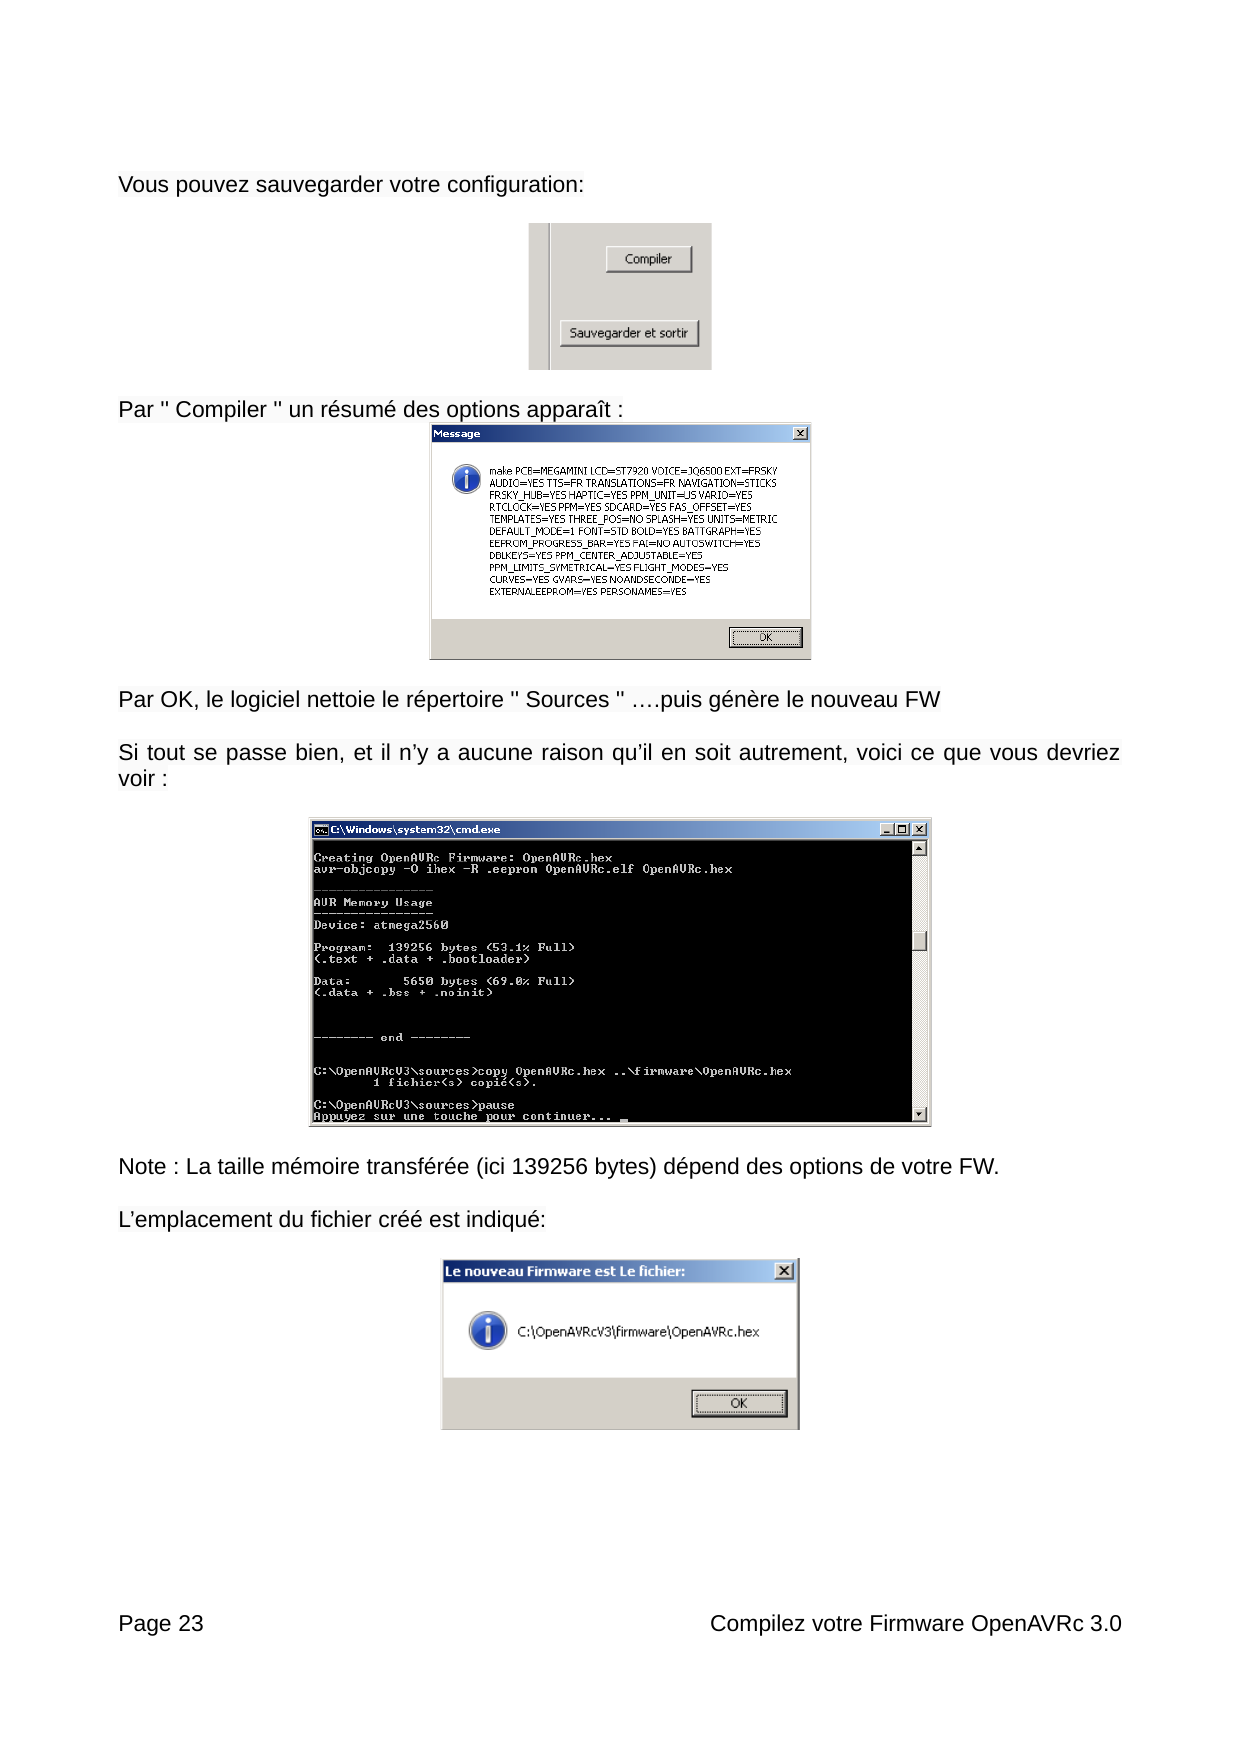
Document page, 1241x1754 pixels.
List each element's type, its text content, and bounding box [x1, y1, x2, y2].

text Si tout se passe bien, et il n’y a aucune raison qu’il en soit autrement, voici ce que vous devriez voir : [118, 738, 1122, 791]
picture [429, 422, 812, 660]
text Vous pouvez sauvegarder votre configuration: [118, 171, 1122, 197]
text Note : La taille mémoire transférée (ici 139256 bytes) dépend des options de votre FW. [118, 1153, 1122, 1179]
text Par OK, le logiciel nettoie le répertoire '' Sources '' ….puis génère le nouveau FW [118, 686, 1122, 712]
text Par '' Compiler '' un résumé des options apparaît : [118, 396, 1122, 423]
text L’emplacement du fichier créé est indiqué: [118, 1206, 1122, 1232]
picture [308, 817, 932, 1127]
